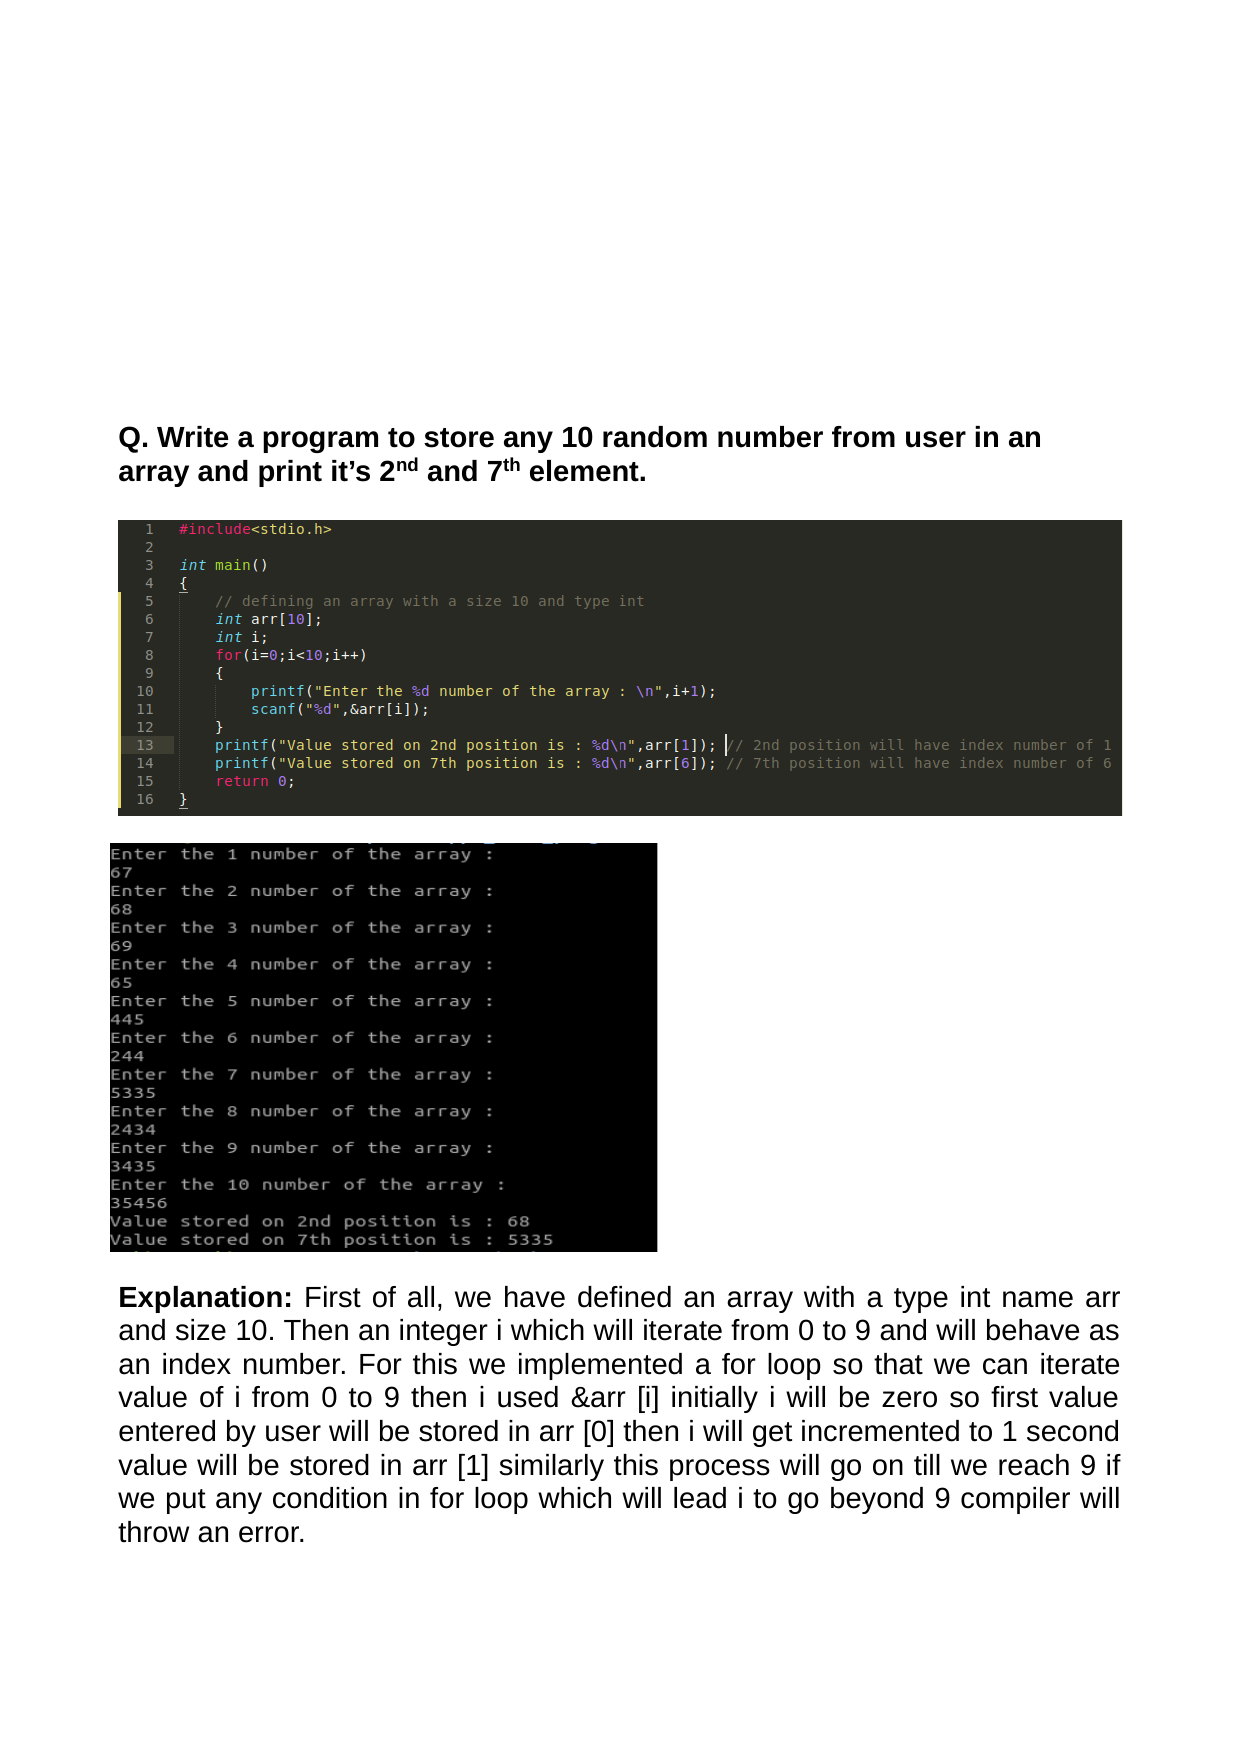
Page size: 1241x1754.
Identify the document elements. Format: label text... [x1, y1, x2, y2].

text Q. Write a program to store any 10 random number from user in an array and print it’s 2nd and 7th element. [118, 420, 1122, 487]
text Explanation: First of all, we have defined an array with a type int name arr and size 10. Then an integer i which will iterate from 0 to 9 and will behave as an index number. For this we implemented a for loop so that we can iterate value of i from 0 to 9 then i used &arr [i] initially i will be zero so first value entered by user will be stored in arr [0] then i will get incremented to 1 second value will be stored in arr [1] similarly this process will go on till we reach 9 if we put any condition in for loop which will lead i to go beyond 9 compiler will throw an error. [118, 1280, 1122, 1548]
